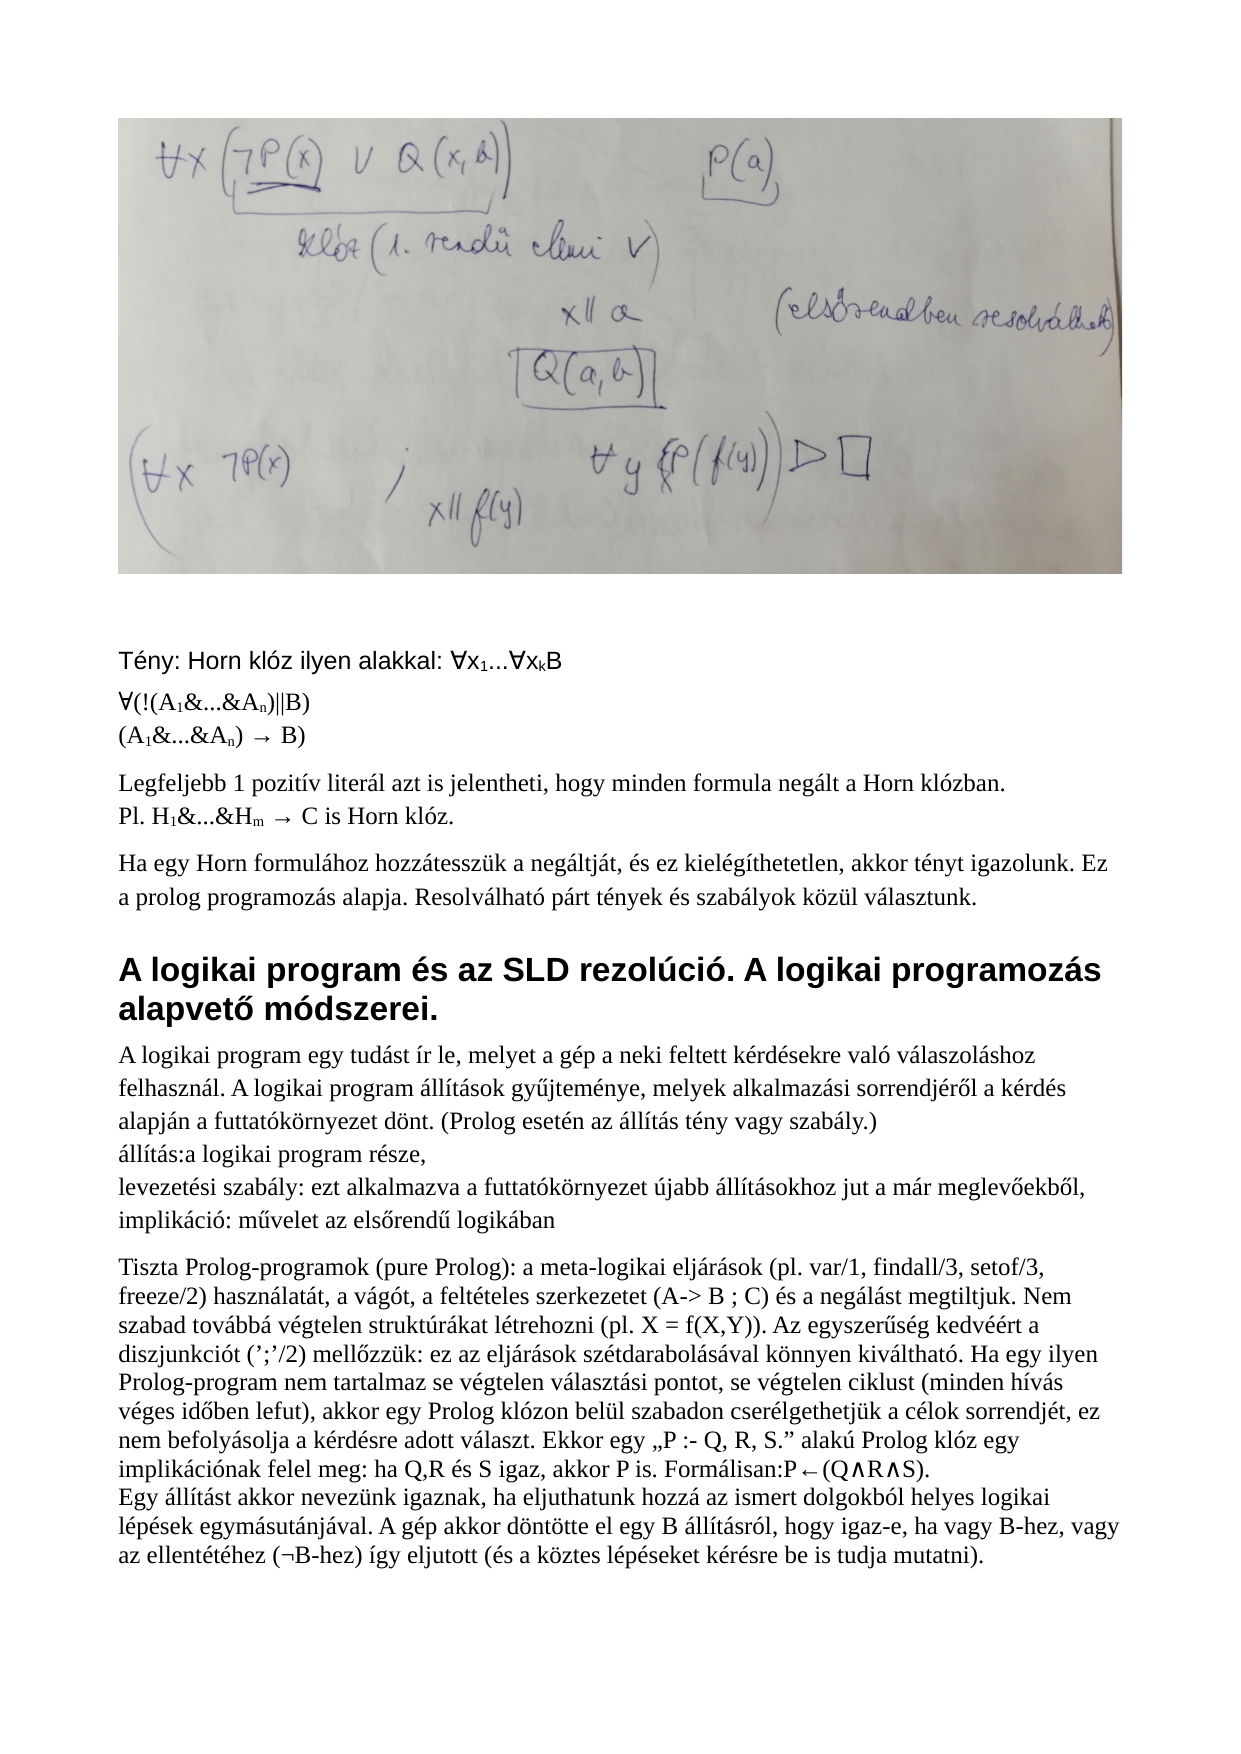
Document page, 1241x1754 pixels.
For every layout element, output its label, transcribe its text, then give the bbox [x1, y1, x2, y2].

subtitle Tény: Horn klóz ilyen alakkal: ∀x1...∀xkB [118, 646, 1122, 675]
text A logikai program egy tudást ír le, melyet a gép a neki feltett kérdésekre való válaszoláshoz felhasznál. A logikai program állítások gyűjteménye, melyek alkalmazási sorrendjéről a kérdés alapján a futtatókörnyezet dönt. (Prolog esetén az állítás tény vagy szabály.) állítás:a logikai program része, levezetési szabály: ezt alkalmazva a futtatókörnyezet újabb állításokhoz jut a már meglevőekből, implikáció: művelet az elsőrendű logikában [118, 1040, 1122, 1234]
text Tiszta Prolog-programok (pure Prolog): a meta-logikai eljárások (pl. var/1, findall/3, setof/3, freeze/2) használatát, a vágót, a feltételes szerkezetet (A-> B ; C) és a negálást megtiltjuk. Nem szabad továbbá végtelen struktúrákat létrehozni (pl. X = f(X,Y)). Az egyszerűség kedvéért a diszjunkciót (’;’/2) mellőzzük: ez az eljárások szétdarabolásával könnyen kiváltható. Ha egy ilyen Prolog-program nem tartalmaz se végtelen választási pontot, se végtelen ciklust (minden hívás véges időben lefut), akkor egy Prolog klózon belül szabadon cserélgethetjük a célok sorrendjét, ez nem befolyásolja a kérdésre adott választ. Ekkor egy „P :- Q, R, S.” alakú Prolog klóz egy implikációnak felel meg: ha Q,R és S igaz, akkor P is. Formálisan:P←(Q∧R∧S). [118, 1252, 1122, 1482]
text Ha egy Horn formulához hozzátesszük a negáltját, és ez kielégíthetetlen, akkor tényt igazolunk. Ez a prolog programozás alapja. Resolválható párt tények és szabályok közül választunk. [118, 848, 1122, 910]
subtitle A logikai program és az SLD rezolúció. A logikai programozás alapvető módszerei. [118, 950, 1122, 1027]
picture [118, 118, 1123, 574]
text Legfeljebb 1 pozitív literál azt is jelentheti, hogy minden formula negált a Horn klózban. Pl. H1&...&Hm → C is Horn klóz. [118, 768, 1122, 830]
text ∀(!(A1&...&An)||B) (A1&...&An) → B) [118, 687, 1122, 749]
text Egy állítást akkor nevezünk igaznak, ha eljuthatunk hozzá az ismert dolgokból helyes logikai lépések egymásutánjával. A gép akkor döntötte el egy B állításról, hogy igaz-e, ha vagy B-hez, vagy az ellentétéhez (¬B-hez) így eljutott (és a köztes lépéseket kérésre be is tudja mutatni). [118, 1482, 1122, 1569]
